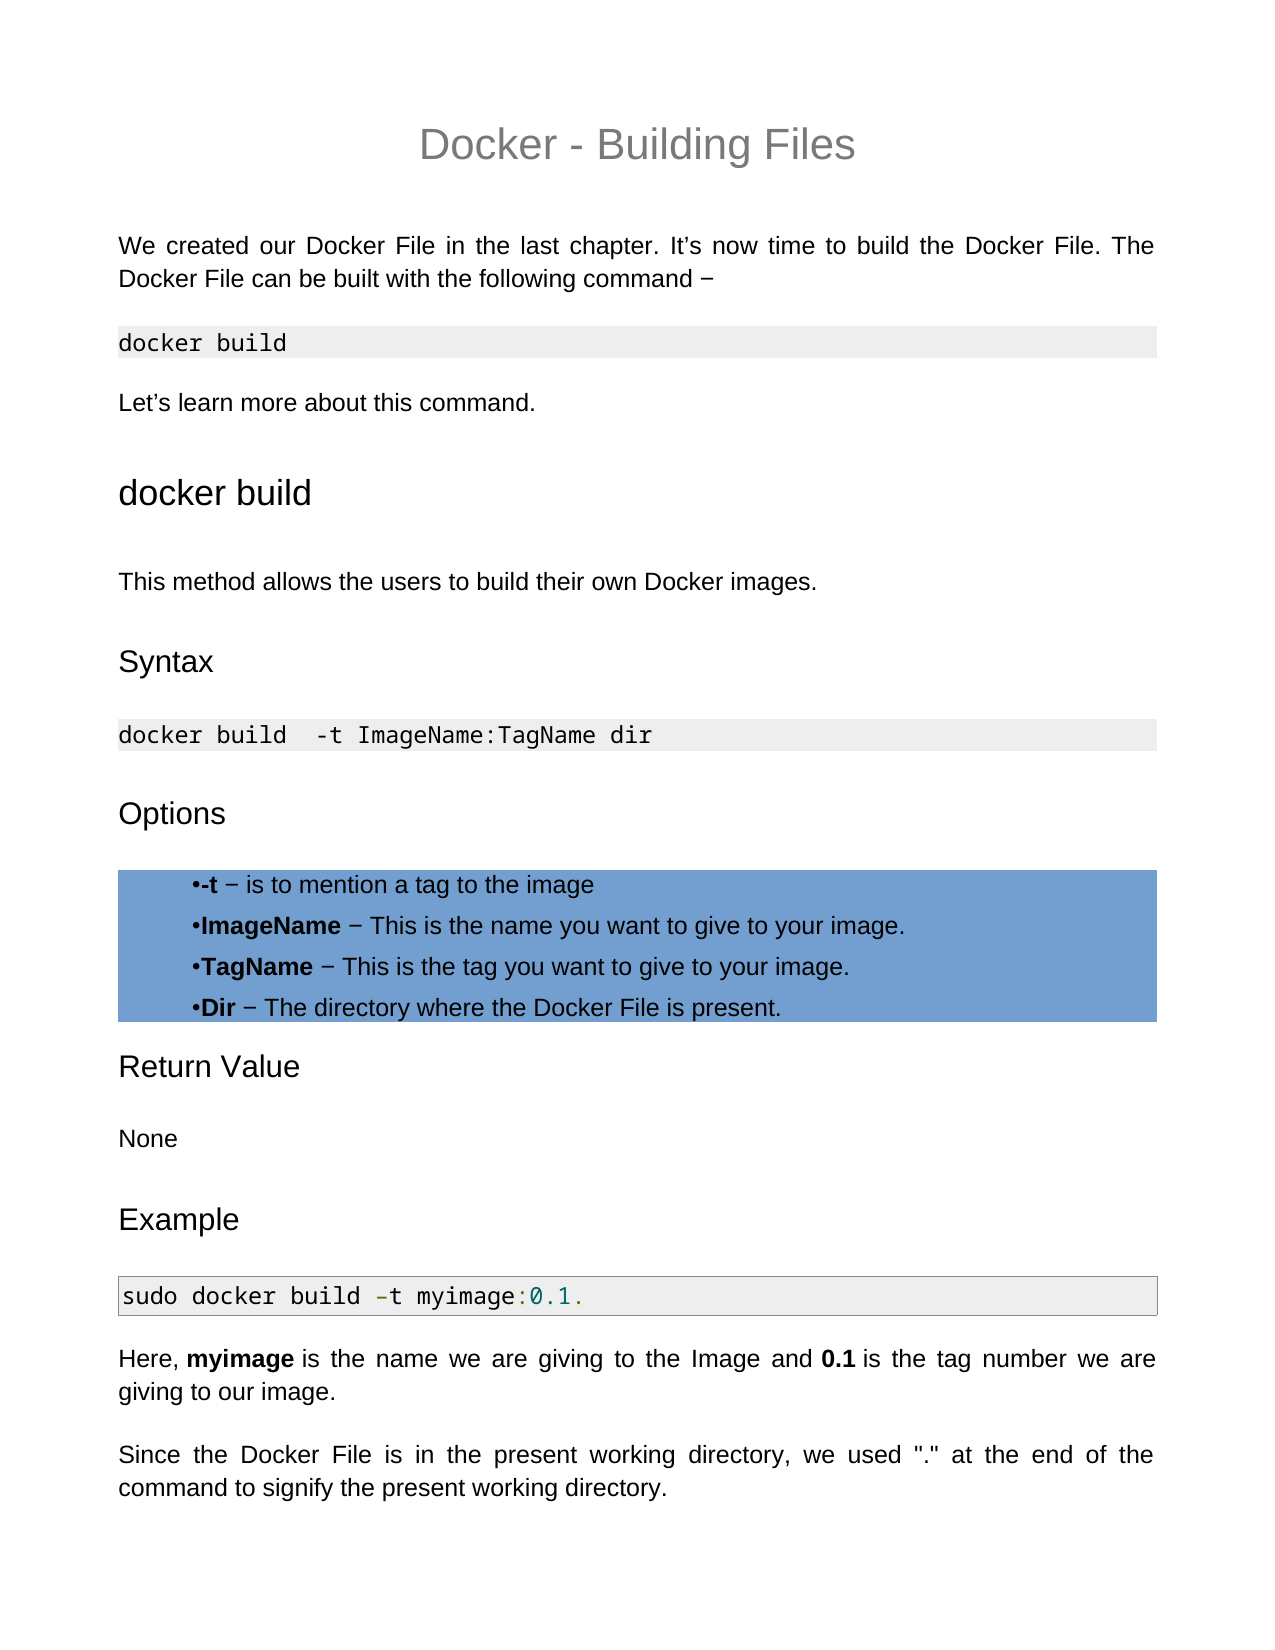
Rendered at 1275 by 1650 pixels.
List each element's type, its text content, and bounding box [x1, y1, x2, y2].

text Let’s learn more about this command. [118, 388, 1157, 417]
text docker build -t ImageName:TagName dir [118, 719, 1157, 751]
list -t − is to mention a tag to the image [118, 870, 1157, 899]
list TagName − This is the tag you want to give to your image. [118, 952, 1157, 981]
subtitle Example [118, 1201, 1157, 1237]
subtitle docker build [118, 471, 1157, 513]
text We created our Docker File in the last chapter. It’s now time to build the Docker File. The Docker File can be built with the following command − [118, 231, 1157, 293]
subtitle Docker - Building Files [118, 118, 1157, 168]
text sudo docker build –t myimage:0.1. [119, 1277, 1157, 1315]
subtitle Syntax [118, 643, 1157, 679]
text Here, myimage is the name we are giving to the Image and 0.1 is the tag number we are giving to our image. [118, 1344, 1157, 1406]
list ImageName − This is the name you want to give to your image. [118, 911, 1157, 940]
subtitle Return Value [118, 1048, 1157, 1084]
list Dir − The directory where the Docker File is present. [118, 993, 1157, 1022]
text Since the Docker File is in the present working directory, we used "." at the end of the command to signify the present working directory. [118, 1440, 1157, 1501]
subtitle Options [118, 795, 1157, 831]
text docker build [118, 326, 1157, 358]
text This method allows the users to build their own Docker images. [118, 566, 1157, 595]
text None [118, 1124, 1157, 1153]
